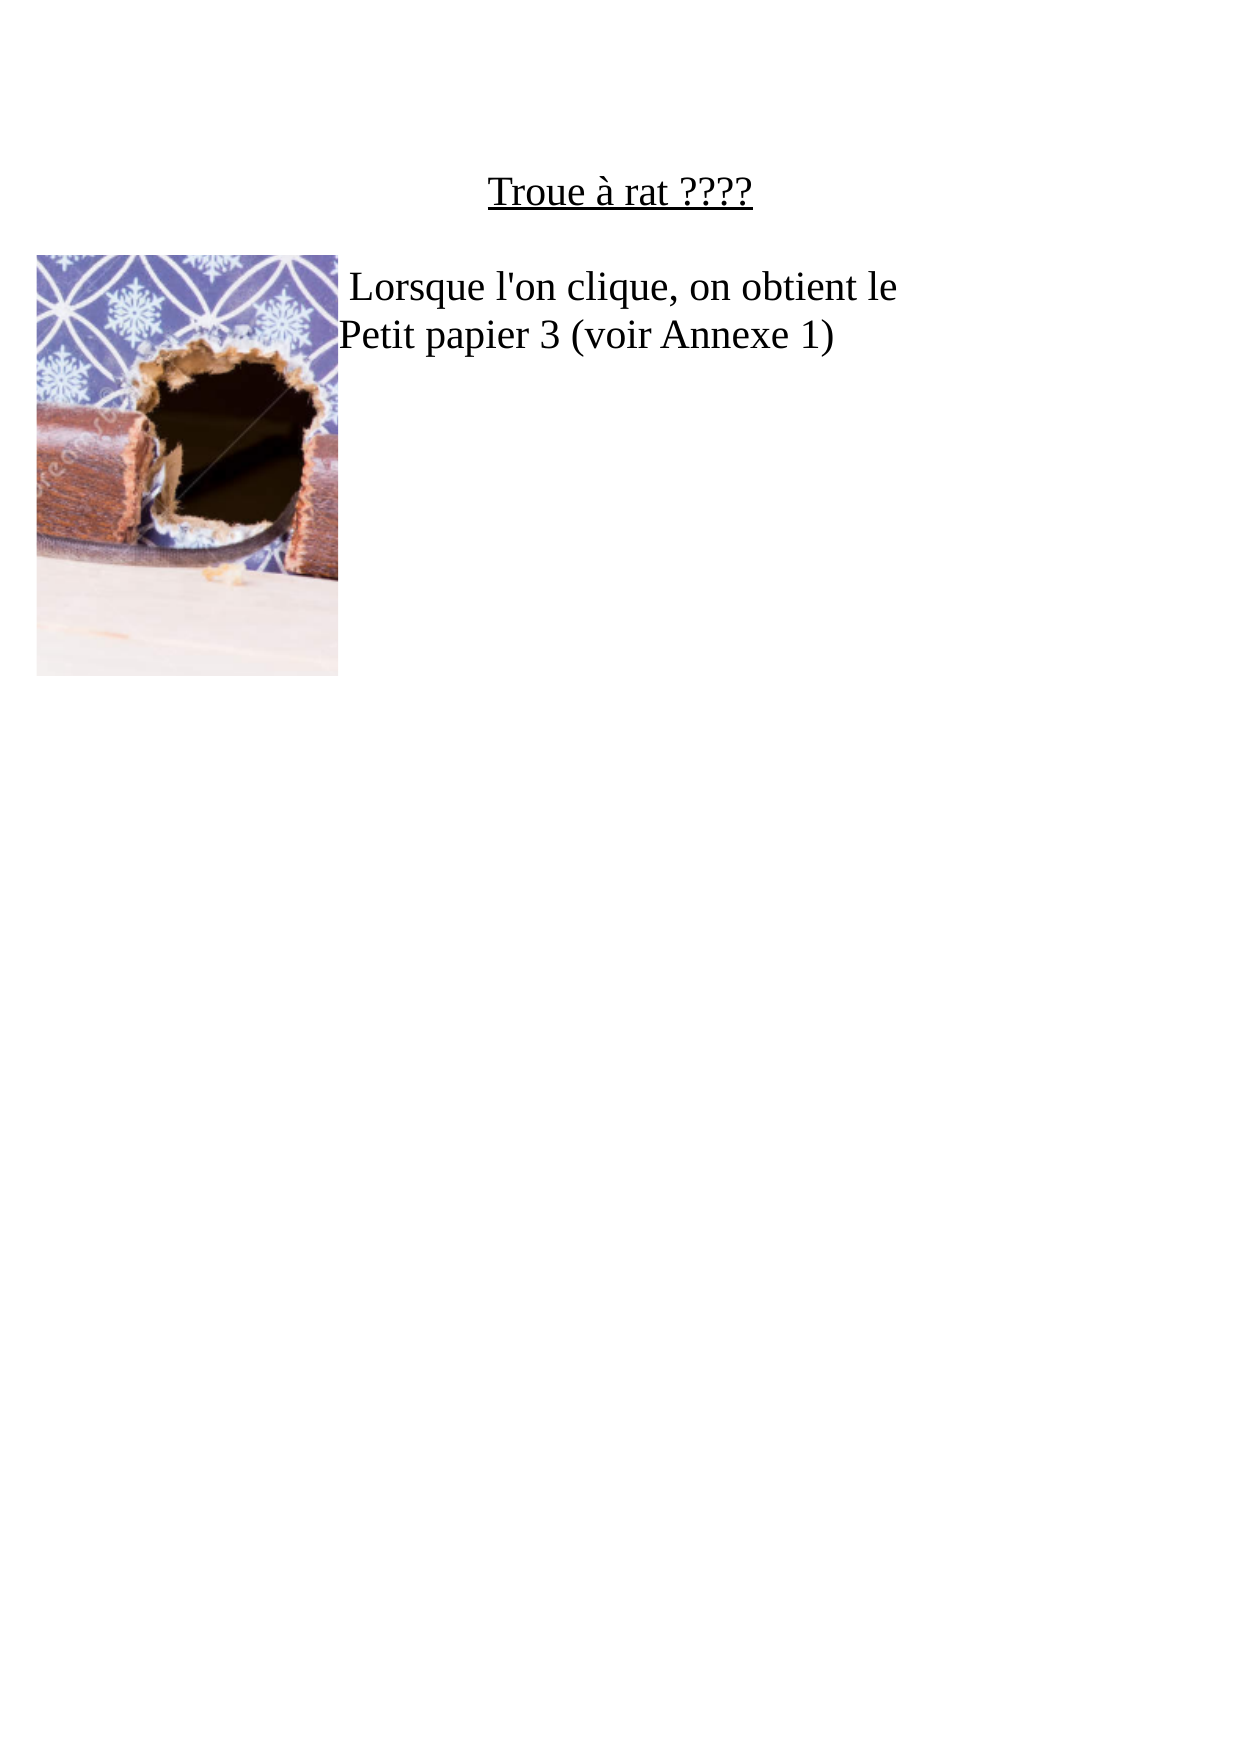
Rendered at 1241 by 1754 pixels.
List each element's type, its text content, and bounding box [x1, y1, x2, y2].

text Troue à rat ???? [118, 166, 1122, 214]
picture [36, 255, 339, 676]
text Lorsque l'on clique, on obtient le [339, 262, 1122, 310]
text Petit papier 3 (voir Annexe 1) [339, 310, 1122, 358]
